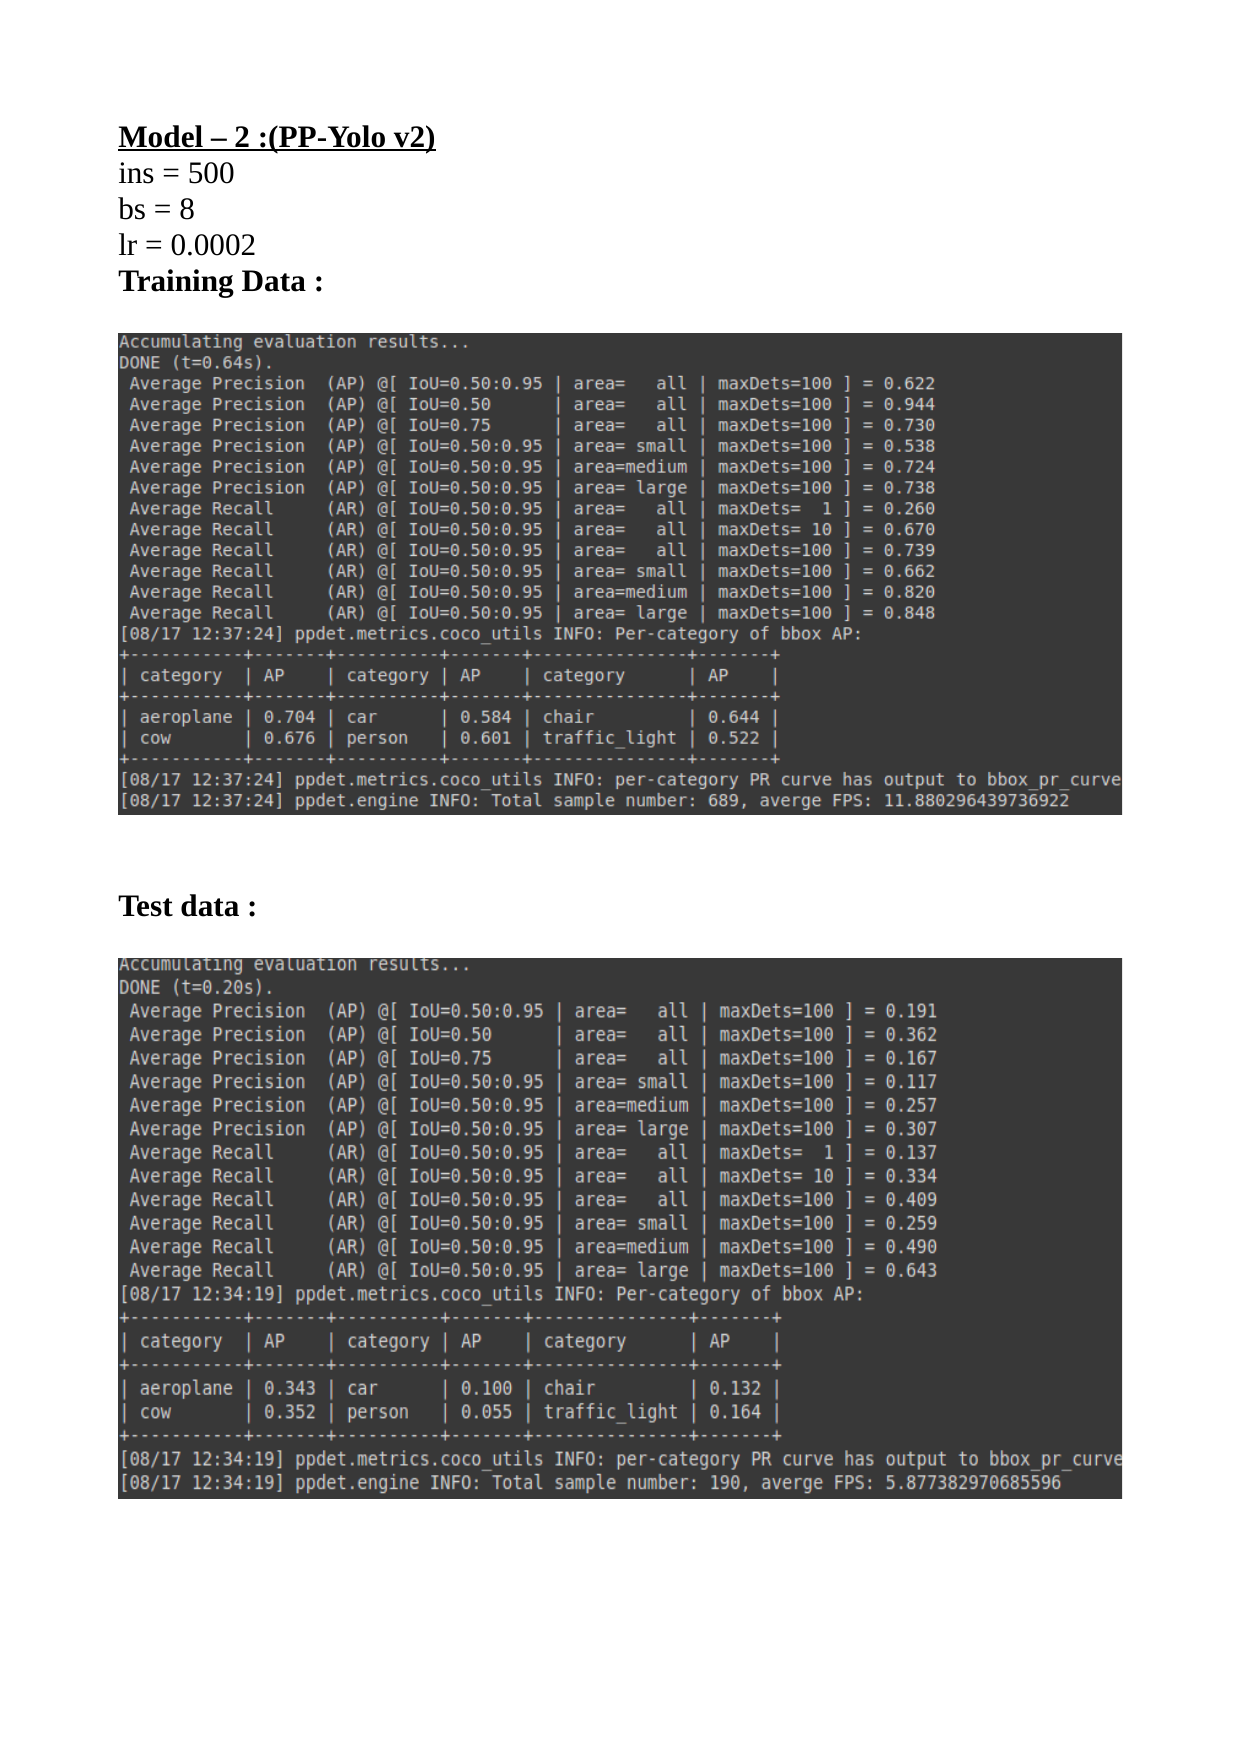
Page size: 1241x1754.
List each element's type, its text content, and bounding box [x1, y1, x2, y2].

text bs = 8 [118, 190, 1122, 226]
picture [118, 958, 1123, 1499]
text ins = 500 [118, 154, 1122, 190]
text Model – 2 :(PP-Yolo v2) [118, 118, 1122, 154]
text Training Data : [118, 262, 1122, 298]
text Test data : [118, 887, 1122, 923]
picture [118, 333, 1123, 815]
text lr = 0.0002 [118, 226, 1122, 262]
